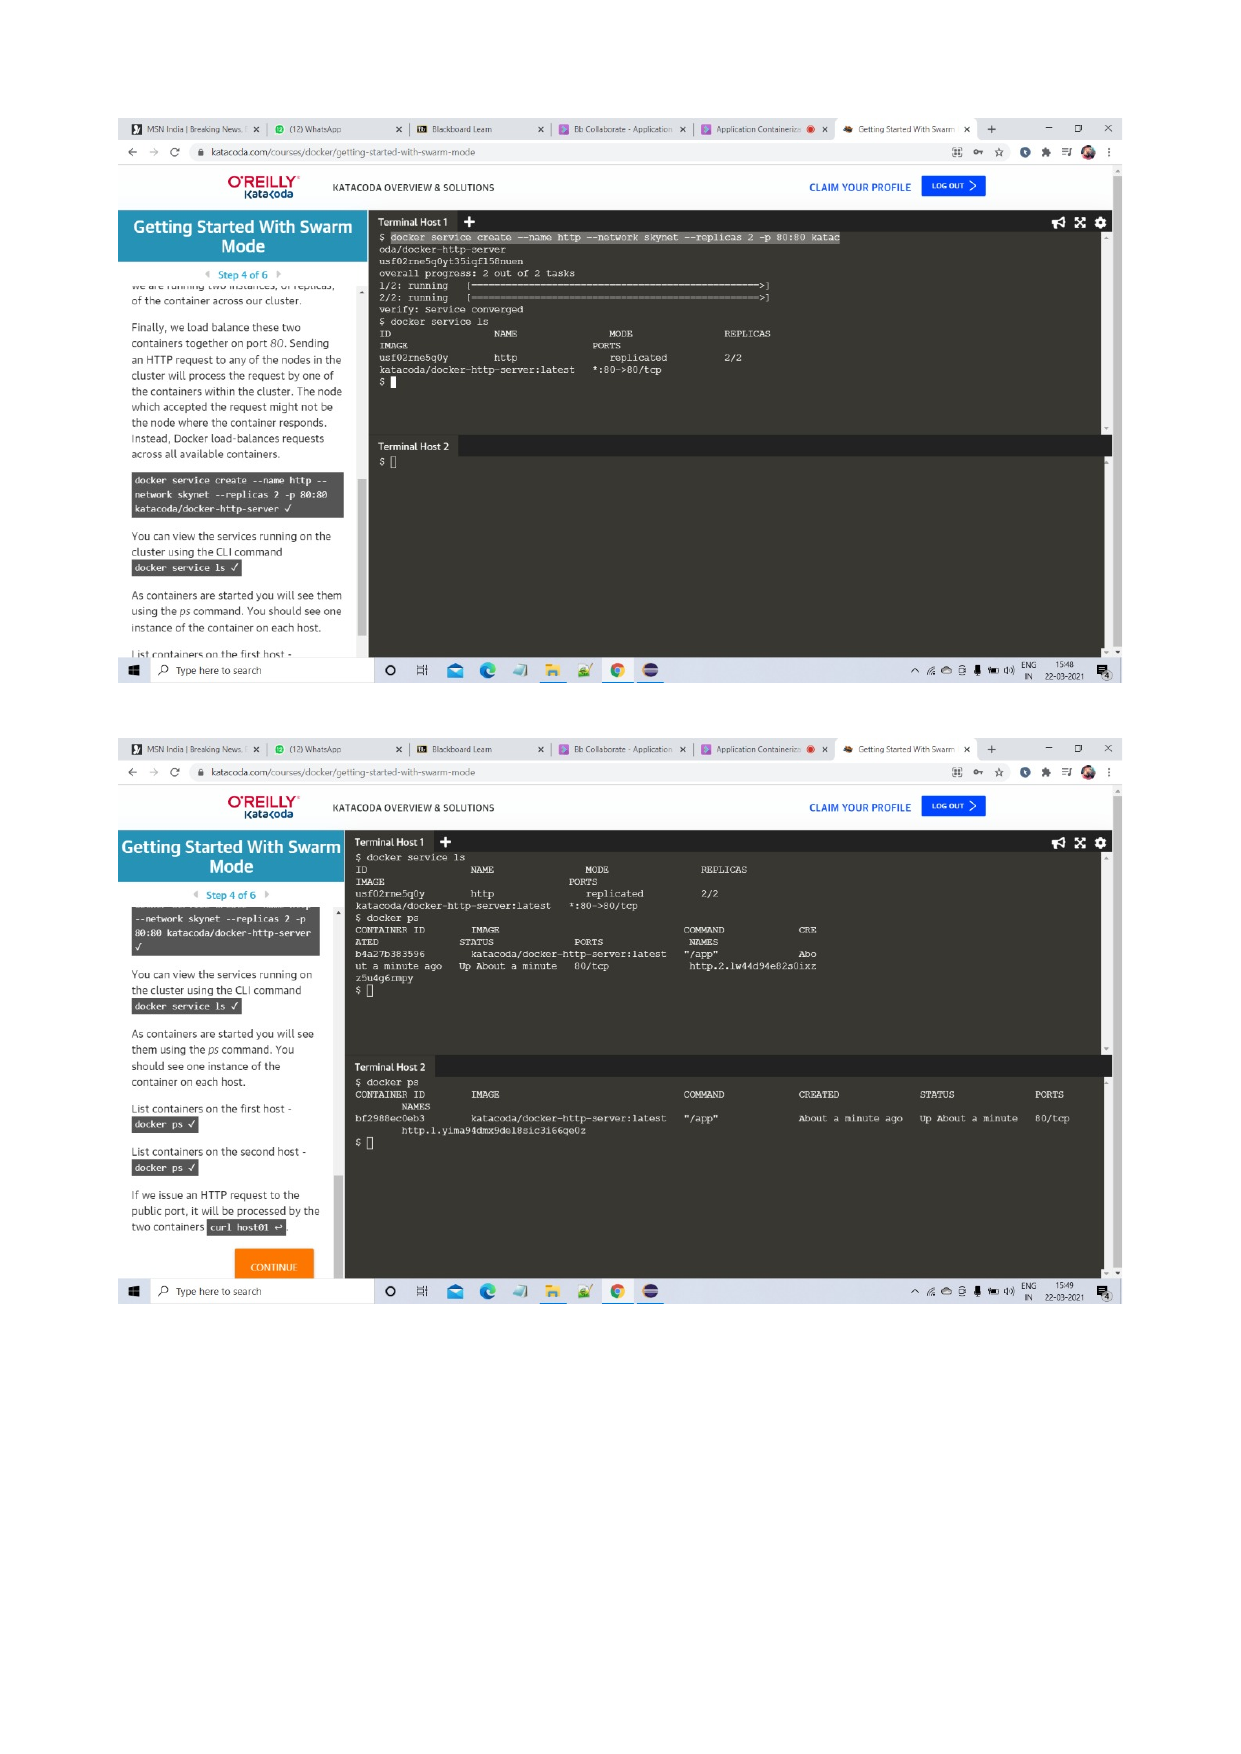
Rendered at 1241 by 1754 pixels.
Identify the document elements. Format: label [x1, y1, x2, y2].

picture [118, 118, 1123, 683]
picture [118, 738, 1123, 1304]
